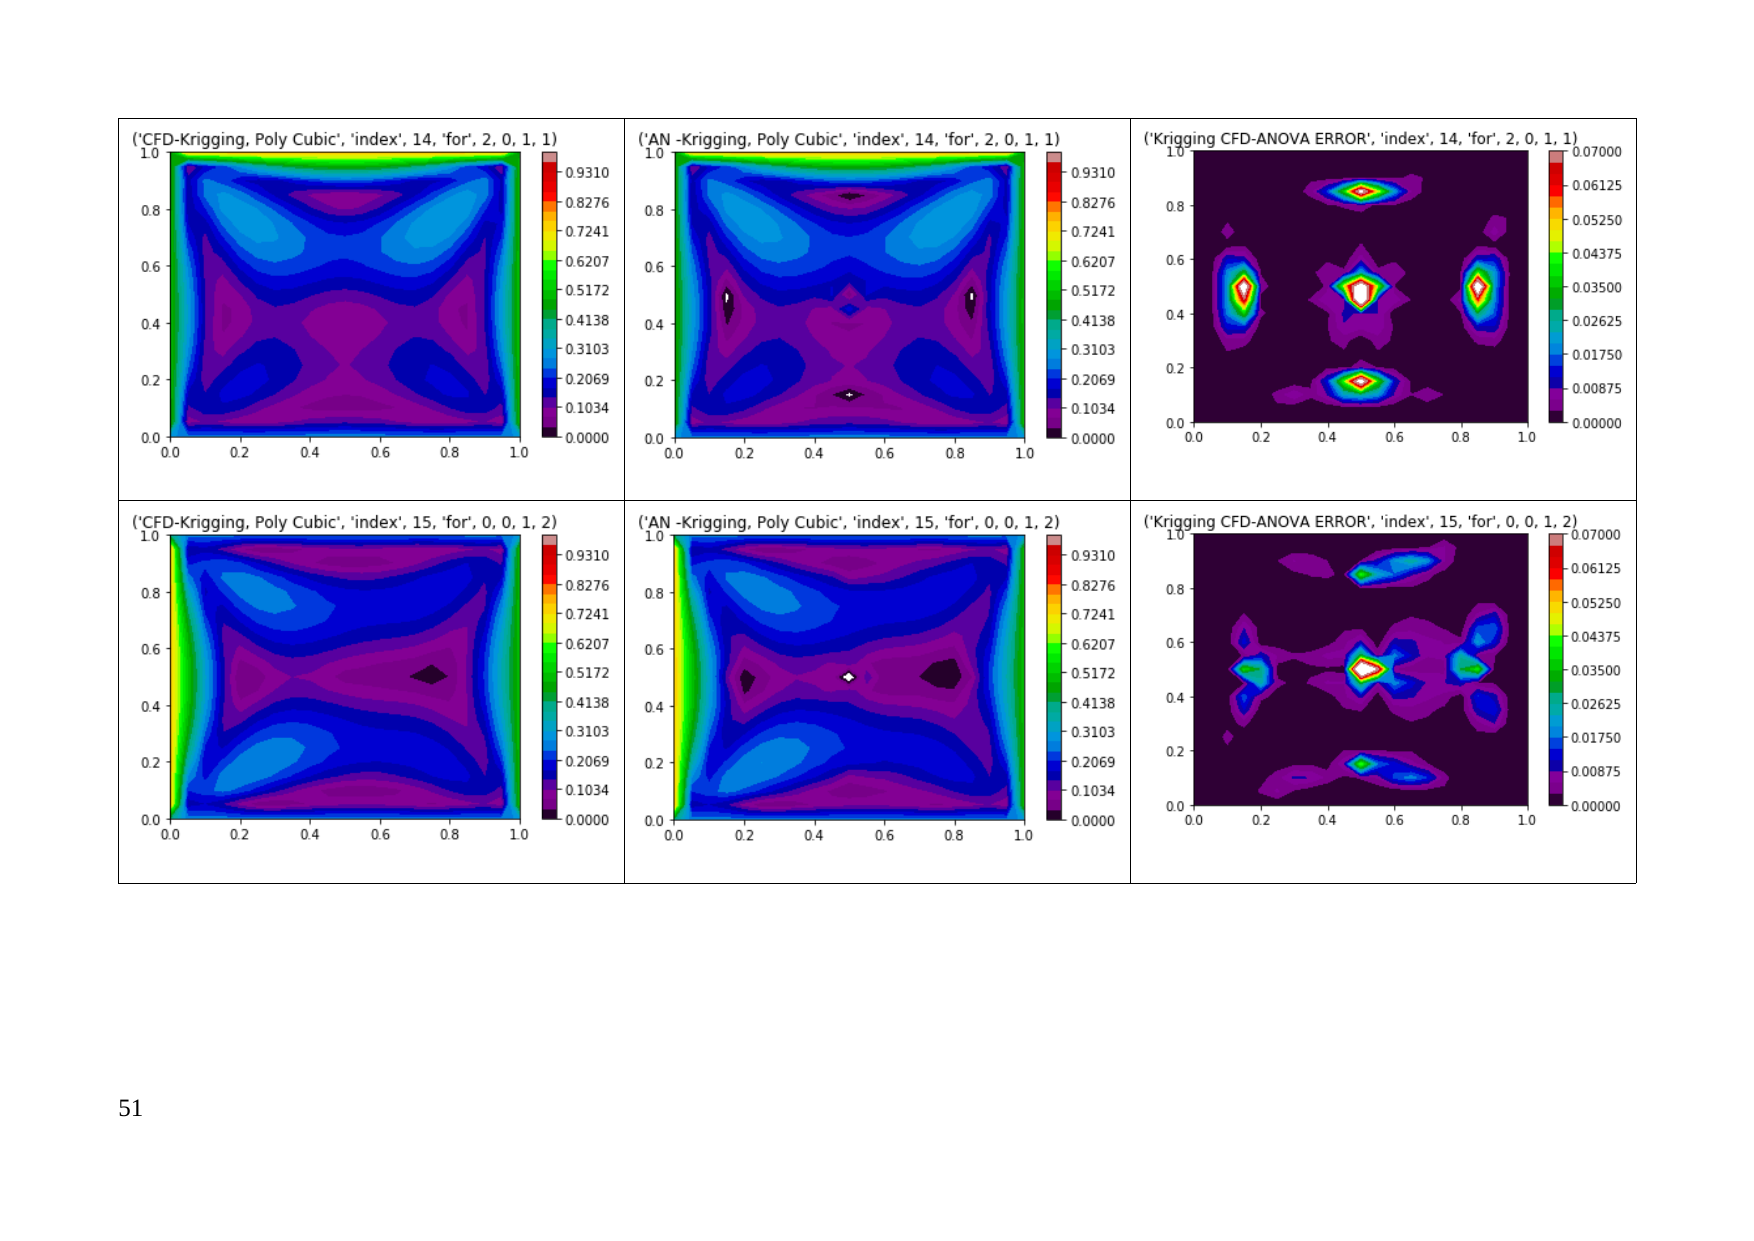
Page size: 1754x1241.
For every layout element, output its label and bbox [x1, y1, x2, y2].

picture [1135, 123, 1631, 452]
picture [1135, 506, 1631, 835]
picture [629, 506, 1125, 851]
table_header [119, 119, 624, 500]
table_cell [1131, 501, 1636, 883]
picture [123, 123, 619, 468]
picture [123, 506, 619, 850]
table_header [625, 119, 1130, 500]
table_header [1131, 119, 1636, 500]
picture [629, 123, 1125, 469]
table_cell [625, 501, 1130, 883]
table_cell [119, 501, 624, 883]
